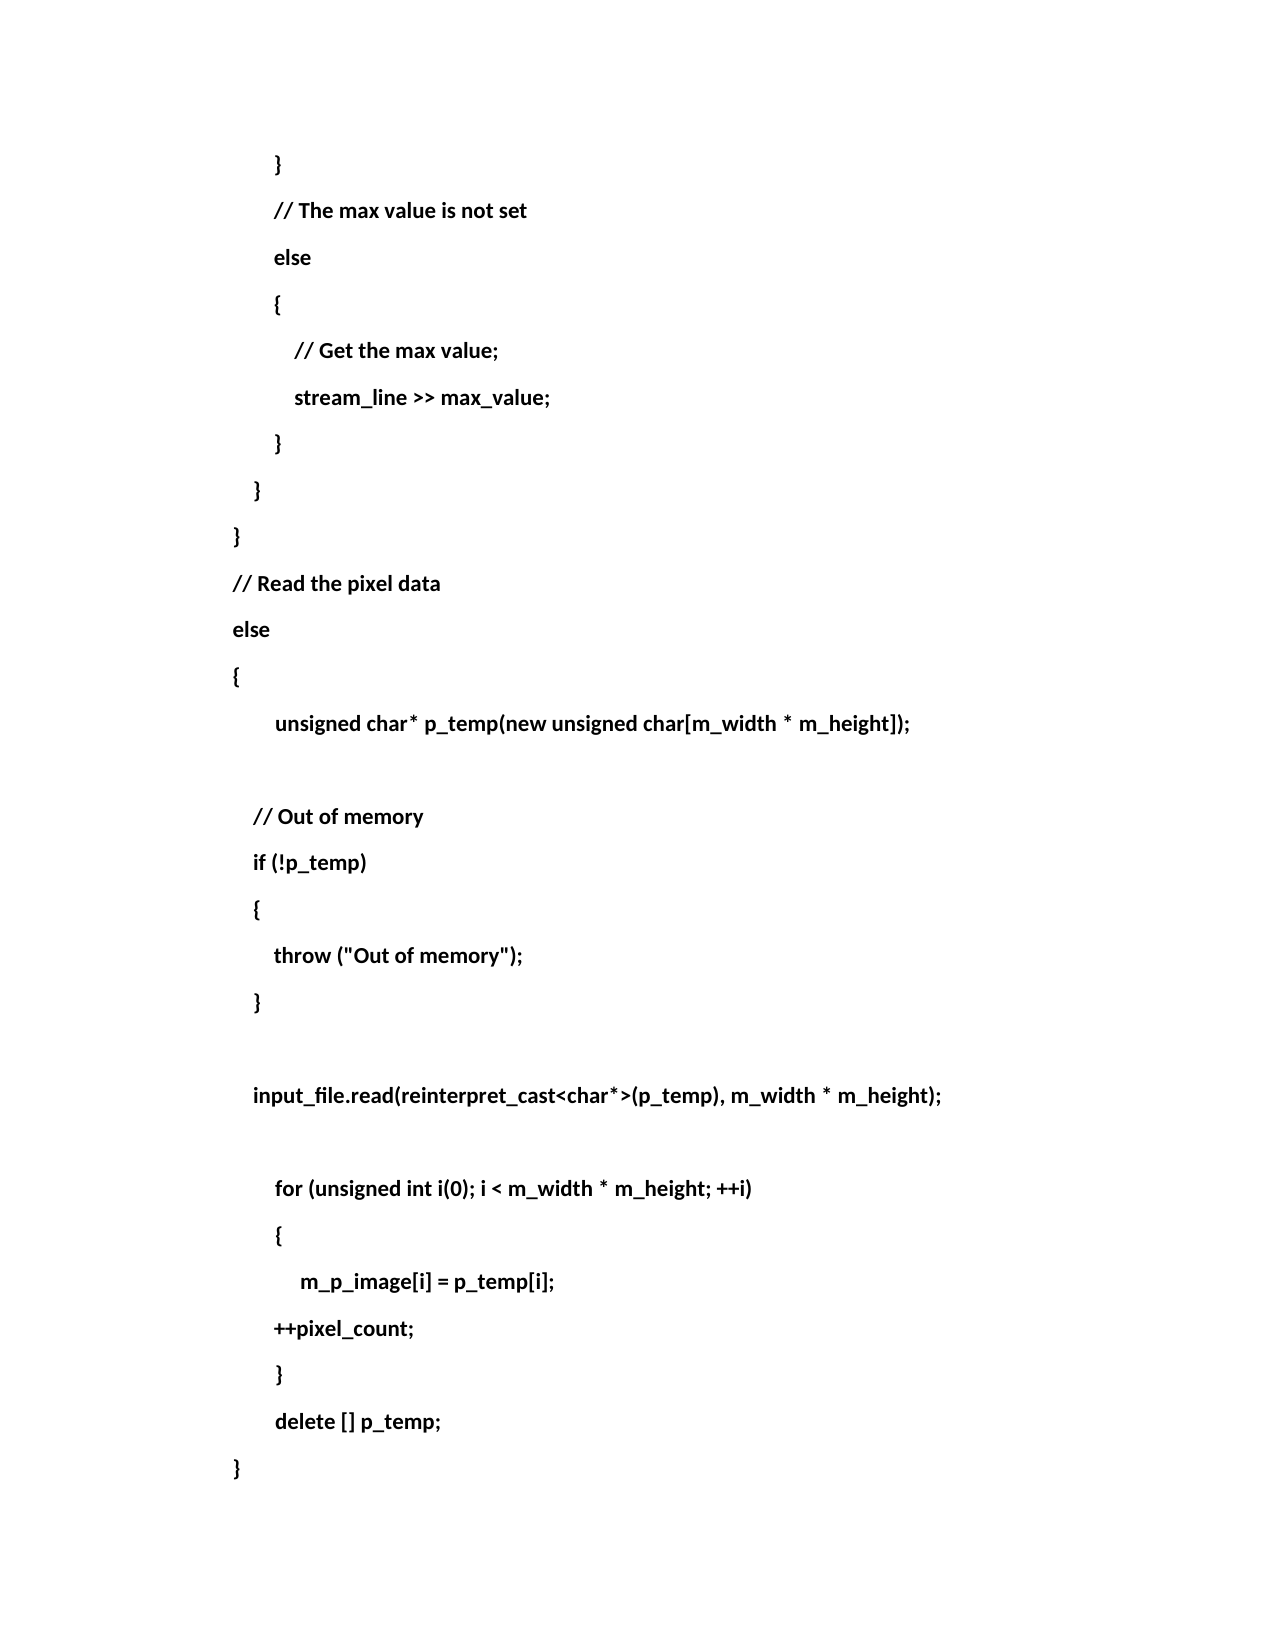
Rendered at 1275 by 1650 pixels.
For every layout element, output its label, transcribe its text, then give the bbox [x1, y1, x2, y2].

text // Read the pixel data [150, 569, 1125, 597]
text stream_line >> max_value; [150, 383, 1125, 411]
text // The max value is not set [150, 197, 1125, 224]
text } [150, 429, 1125, 457]
text unsigned char* p_temp(new unsigned char[m_width * m_height]); [150, 709, 1125, 737]
text { [150, 1221, 1125, 1249]
text { [150, 662, 1125, 690]
text // Out of memory [150, 802, 1125, 830]
text { [150, 895, 1125, 923]
text { [150, 290, 1125, 318]
text else [150, 243, 1125, 271]
text } [150, 1361, 1125, 1389]
text throw ("Out of memory"); [150, 942, 1125, 969]
text } [150, 476, 1125, 504]
text // Get the max value; [150, 336, 1125, 364]
text } [150, 988, 1125, 1016]
text } [150, 150, 1125, 178]
text delete [] p_temp; [150, 1407, 1125, 1435]
text input_file.read(reinterpret_cast<char*>(p_temp), m_width * m_height); [150, 1081, 1125, 1109]
text } [150, 1454, 1125, 1482]
text ++pixel_count; [150, 1314, 1125, 1342]
text if (!p_temp) [150, 848, 1125, 876]
text for (unsigned int i(0); i < m_width * m_height; ++i) [150, 1174, 1125, 1202]
text } [150, 522, 1125, 551]
text m_p_image[i] = p_temp[i]; [150, 1267, 1125, 1296]
text else [150, 616, 1125, 644]
